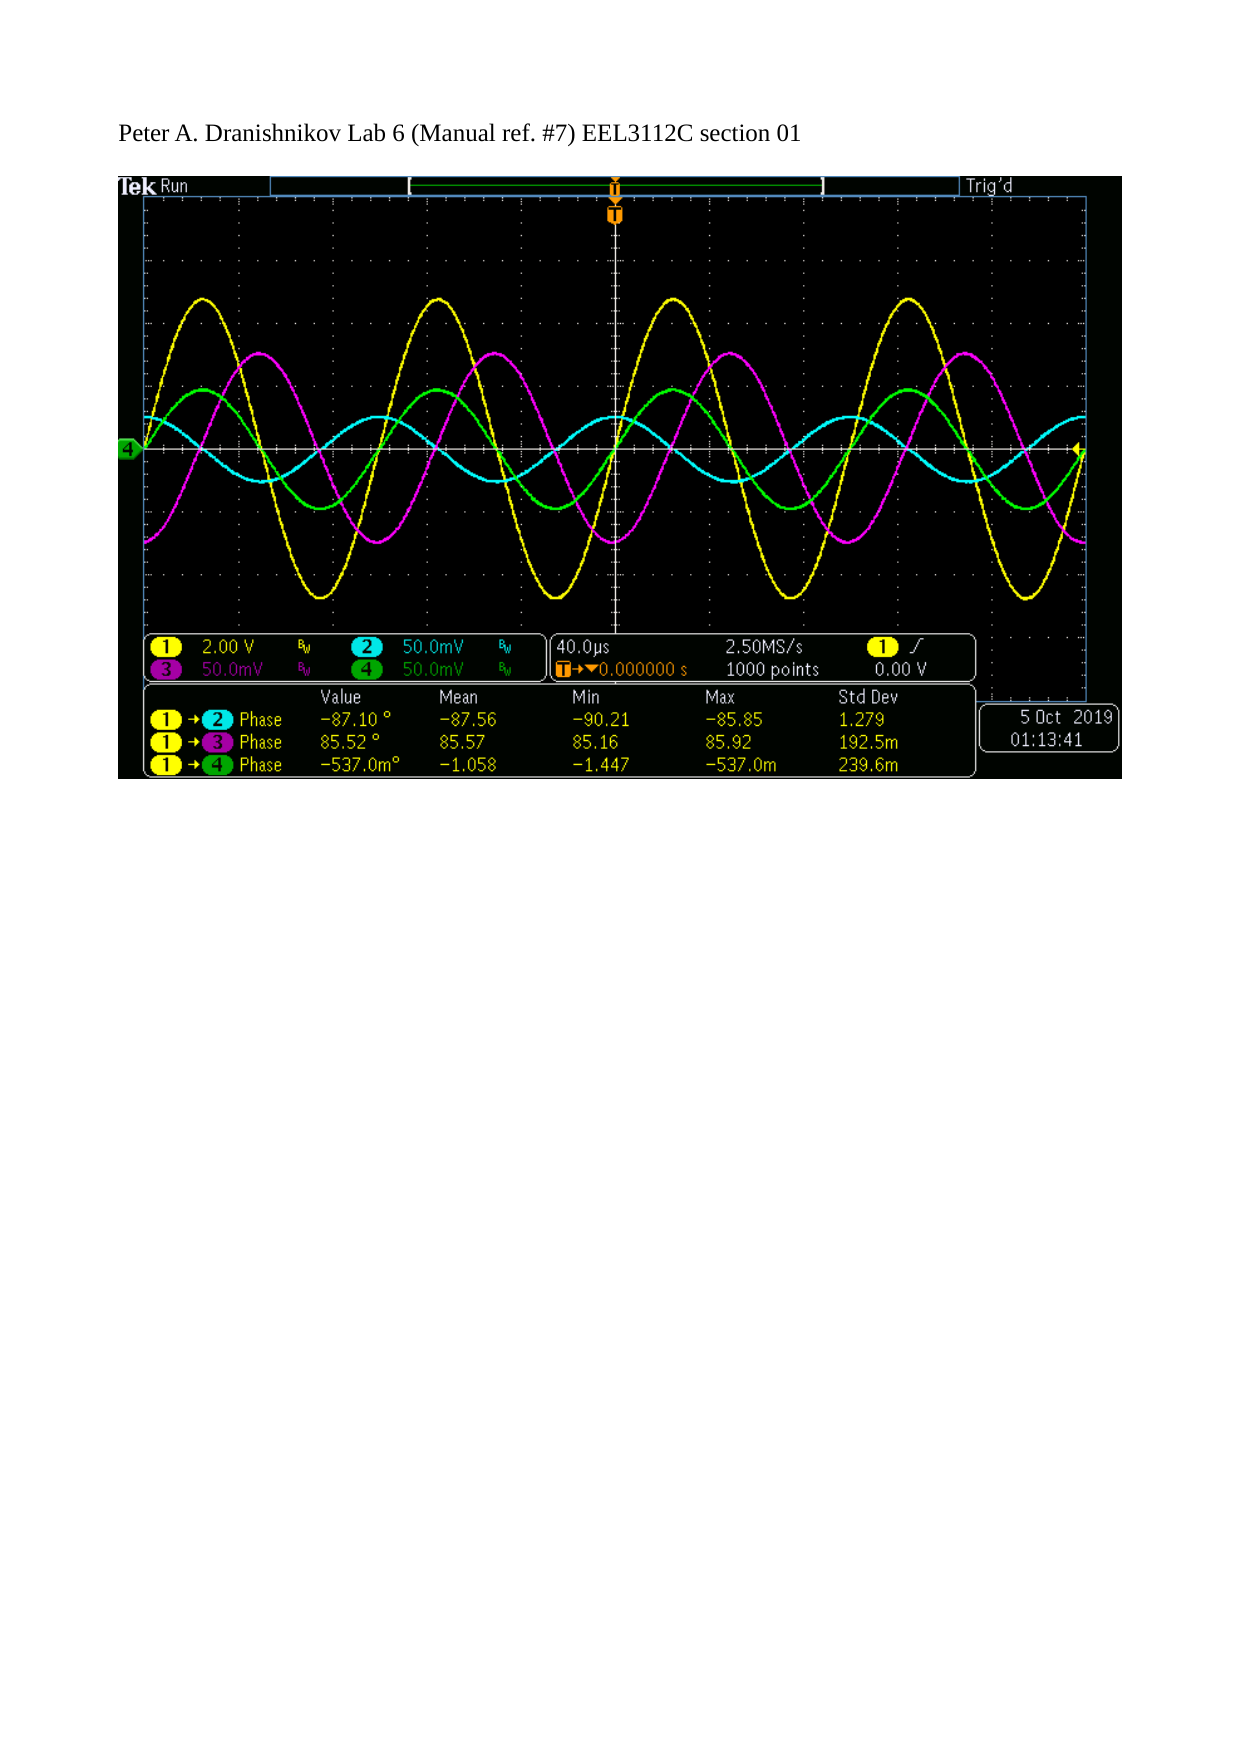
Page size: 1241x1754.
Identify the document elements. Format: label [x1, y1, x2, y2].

picture [118, 176, 1122, 779]
